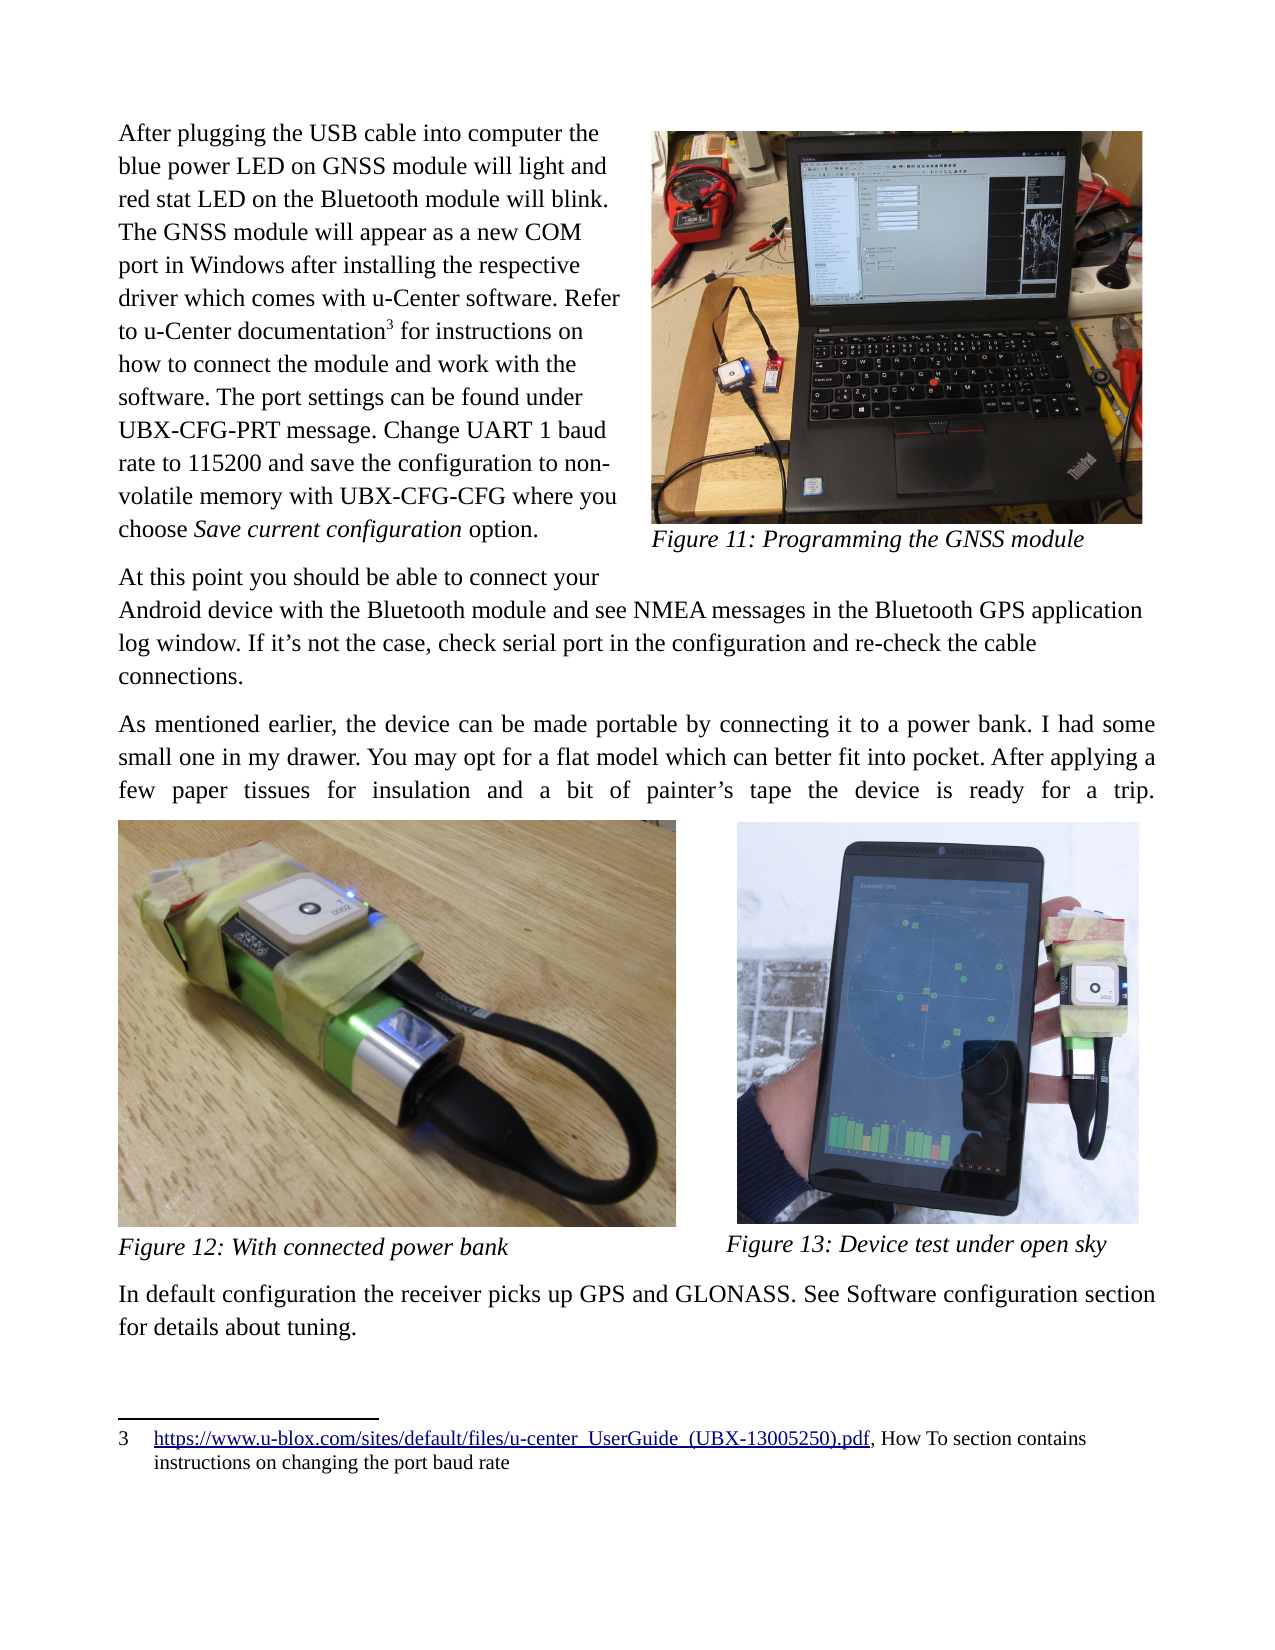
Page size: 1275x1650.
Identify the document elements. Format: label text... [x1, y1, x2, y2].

text Figure 11: Programming the GNSS module [651, 524, 1142, 553]
text At this point you should be able to connect your Android device with the Bluetooth module and see NMEA messages in the Bluetooth GPS application log window. If it’s not the case, check serial port in the configuration and re-check the cable connections. [118, 562, 1157, 690]
picture [118, 820, 677, 1227]
text In default configuration the receiver picks up GPS and GLONASS. See Software configuration section for details about tuning. [118, 1279, 1157, 1341]
text https://www.u-blox.com/sites/default/files/u-center_UserGuide_(UBX-13005250).pdf, How To section contains instructions on changing the port baud rate [118, 1426, 1157, 1474]
text [651, 117, 1142, 131]
picture [737, 822, 1139, 1224]
text After plugging the USB cable into computer the blue power LED on GNSS module will light and red stat LED on the Bluetooth module will blink. The GNSS module will appear as a new COM port in Windows after installing the respective driver which comes with u-Center software. Refer to u-Center documentation for instructions on how to connect the module and work with the software. The port settings can be found under UBX-CFG-PRT message. Change UART 1 baud rate to 115200 and save the configuration to non-volatile memory with UBX-CFG-CFG where you choose Save current configuration option. [118, 118, 651, 543]
text Figure 12: With connected power bank [118, 1227, 676, 1260]
text Figure 13: Device test under open sky [726, 822, 1150, 1258]
text As mentioned earlier, the device can be made portable by connecting it to a power bank. I had some small one in my drawer. You may opt for a flat model which can better fit into pocket. After applying a few paper tissues for insulation and a bit of painter’s tape the device is ready for a trip. [118, 709, 1157, 1260]
picture [651, 131, 1143, 524]
